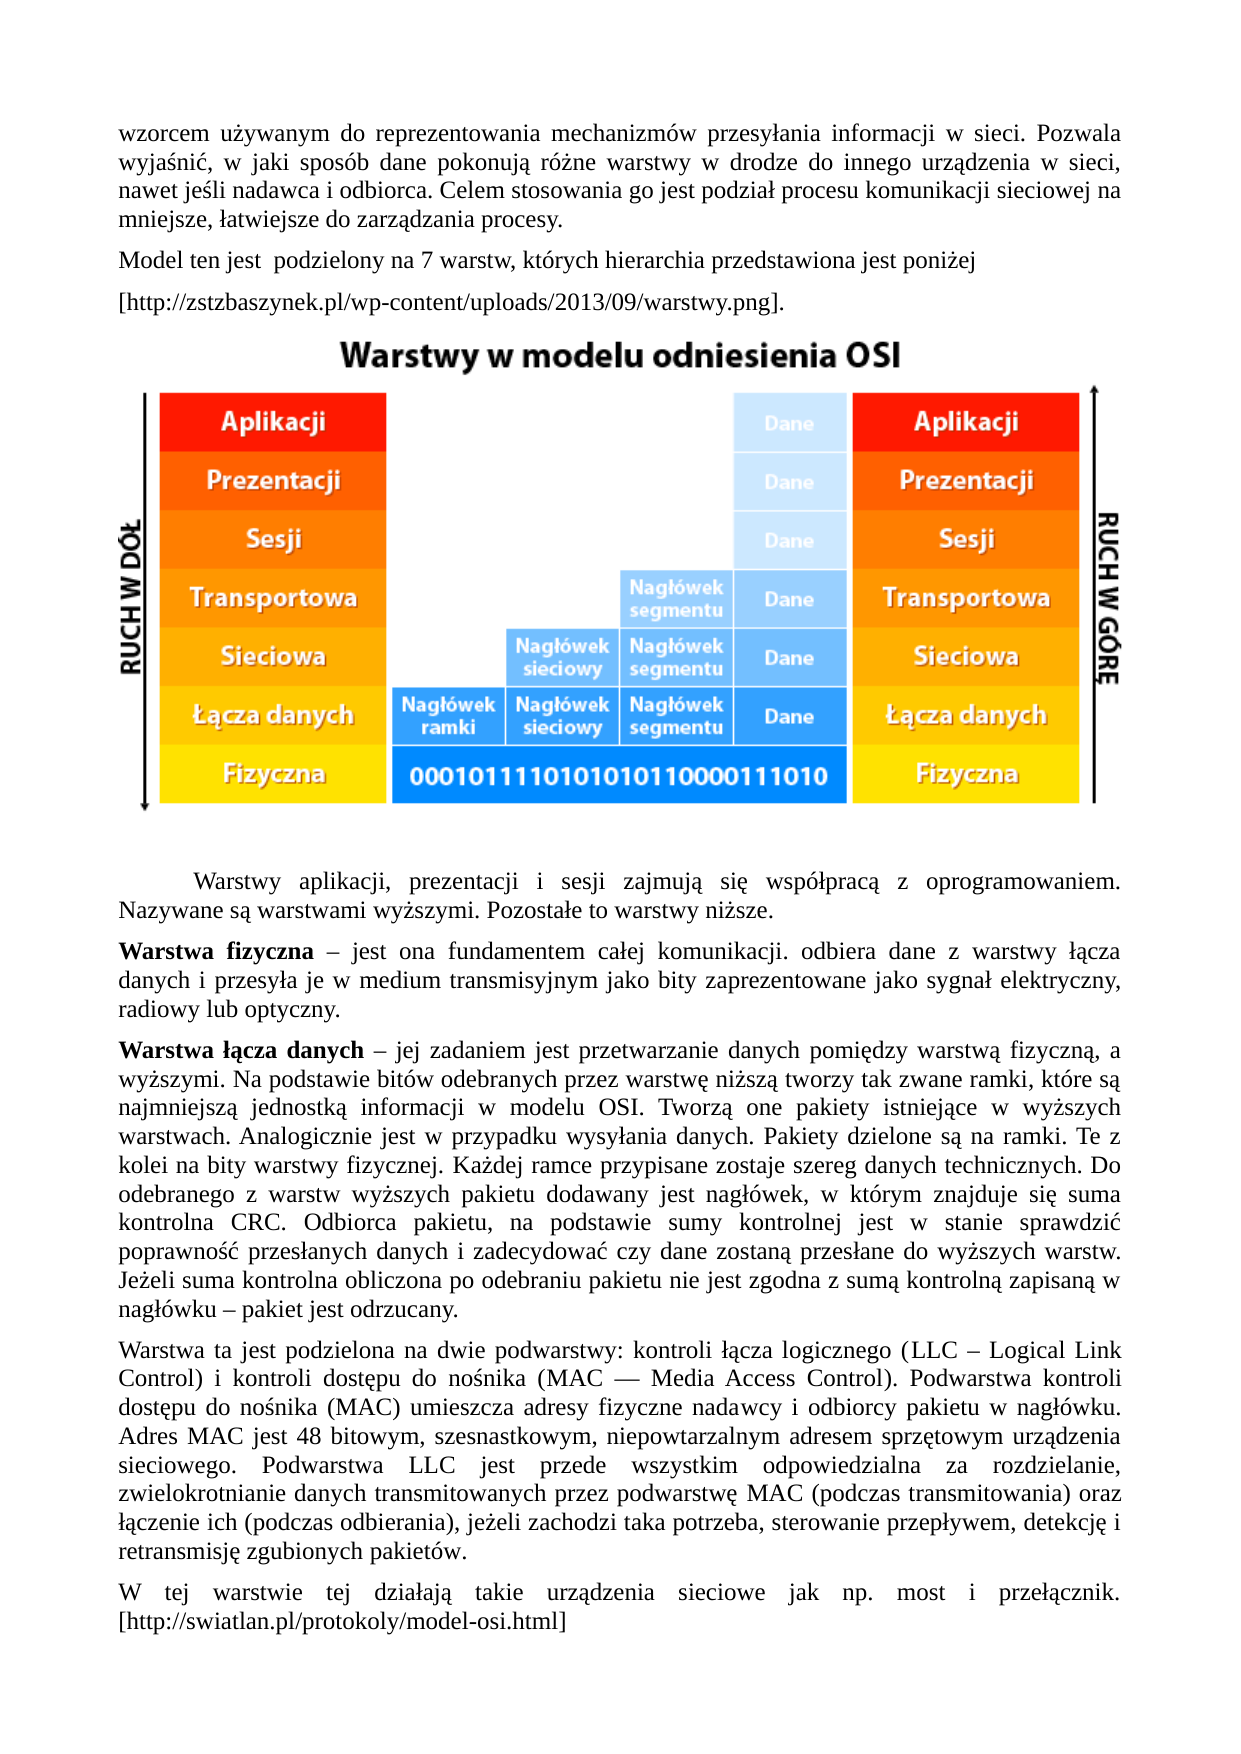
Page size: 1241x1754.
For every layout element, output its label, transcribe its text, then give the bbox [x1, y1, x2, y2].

text Warstwa ta jest podzielona na dwie podwarstwy: kontroli łącza logicznego (LLC – Logical Link Control) i kontroli dostępu do nośnika (MAC — Media Access Control). Podwarstwa kontroli dostępu do nośnika (MAC) umieszcza adresy fizyczne nadawcy i odbiorcy pakietu w nagłówku. Adres MAC jest 48 bitowym, szesnastkowym, niepowtarzalnym adresem sprzętowym urządzenia sieciowego. Podwarstwa LLC jest przede wszystkim odpowiedzialna za rozdzielanie, zwielokrotnianie danych transmitowanych przez podwarstwę MAC (podczas transmitowania) oraz łączenie ich (podczas odbierania), jeżeli zachodzi taka potrzeba, sterowanie przepływem, detekcję i retransmisję zgubionych pakietów. [118, 1335, 1122, 1565]
picture [118, 327, 1123, 826]
text Warstwa fizyczna – jest ona fundamentem całej komunikacji. odbiera dane z warstwy łącza danych i przesyła je w medium transmisyjnym jako bity zaprezentowane jako sygnał elektryczny, radiowy lub optyczny. [118, 936, 1122, 1022]
text Warstwy aplikacji, prezentacji i sesji zajmują się współpracą z oprogramowaniem. Nazywane są warstwami wyższymi. Pozostałe to warstwy niższe. [118, 866, 1122, 924]
text Model ten jest podzielony na 7 warstw, których hierarchia przedstawiona jest poniżej [118, 246, 1122, 274]
text [http://zstzbaszynek.pl/wp-content/uploads/2013/09/warstwy.png]. [118, 287, 1122, 315]
text wzorcem używanym do reprezentowania mechanizmów przesyłania informacji w sieci. Pozwala wyjaśnić, w jaki sposób dane pokonują różne warstwy w drodze do innego urządzenia w sieci, nawet jeśli nadawca i odbiorca. Celem stosowania go jest podział procesu komunikacji sieciowej na mniejsze, łatwiejsze do zarządzania procesy. [118, 118, 1122, 233]
text Warstwa łącza danych – jej zadaniem jest przetwarzanie danych pomiędzy warstwą fizyczną, a wyższymi. Na podstawie bitów odebranych przez warstwę niższą tworzy tak zwane ramki, które są najmniejszą jednostką informacji w modelu OSI. Tworzą one pakiety istniejące w wyższych warstwach. Analogicznie jest w przypadku wysyłania danych. Pakiety dzielone są na ramki. Te z kolei na bity warstwy fizycznej. Każdej ramce przypisane zostaje szereg danych technicznych. Do odebranego z warstw wyższych pakietu dodawany jest nagłówek, w którym znajduje się suma kontrolna CRC. Odbiorca pakietu, na podstawie sumy kontrolnej jest w stanie sprawdzić poprawność przesłanych danych i zadecydować czy dane zostaną przesłane do wyższych warstw. Jeżeli suma kontrolna obliczona po odebraniu pakietu nie jest zgodna z sumą kontrolną zapisaną w nagłówku – pakiet jest odrzucany. [118, 1035, 1122, 1322]
text W tej warstwie tej działają takie urządzenia sieciowe jak np. most i przełącznik. [http://swiatlan.pl/protokoly/model-osi.html] [118, 1577, 1122, 1635]
